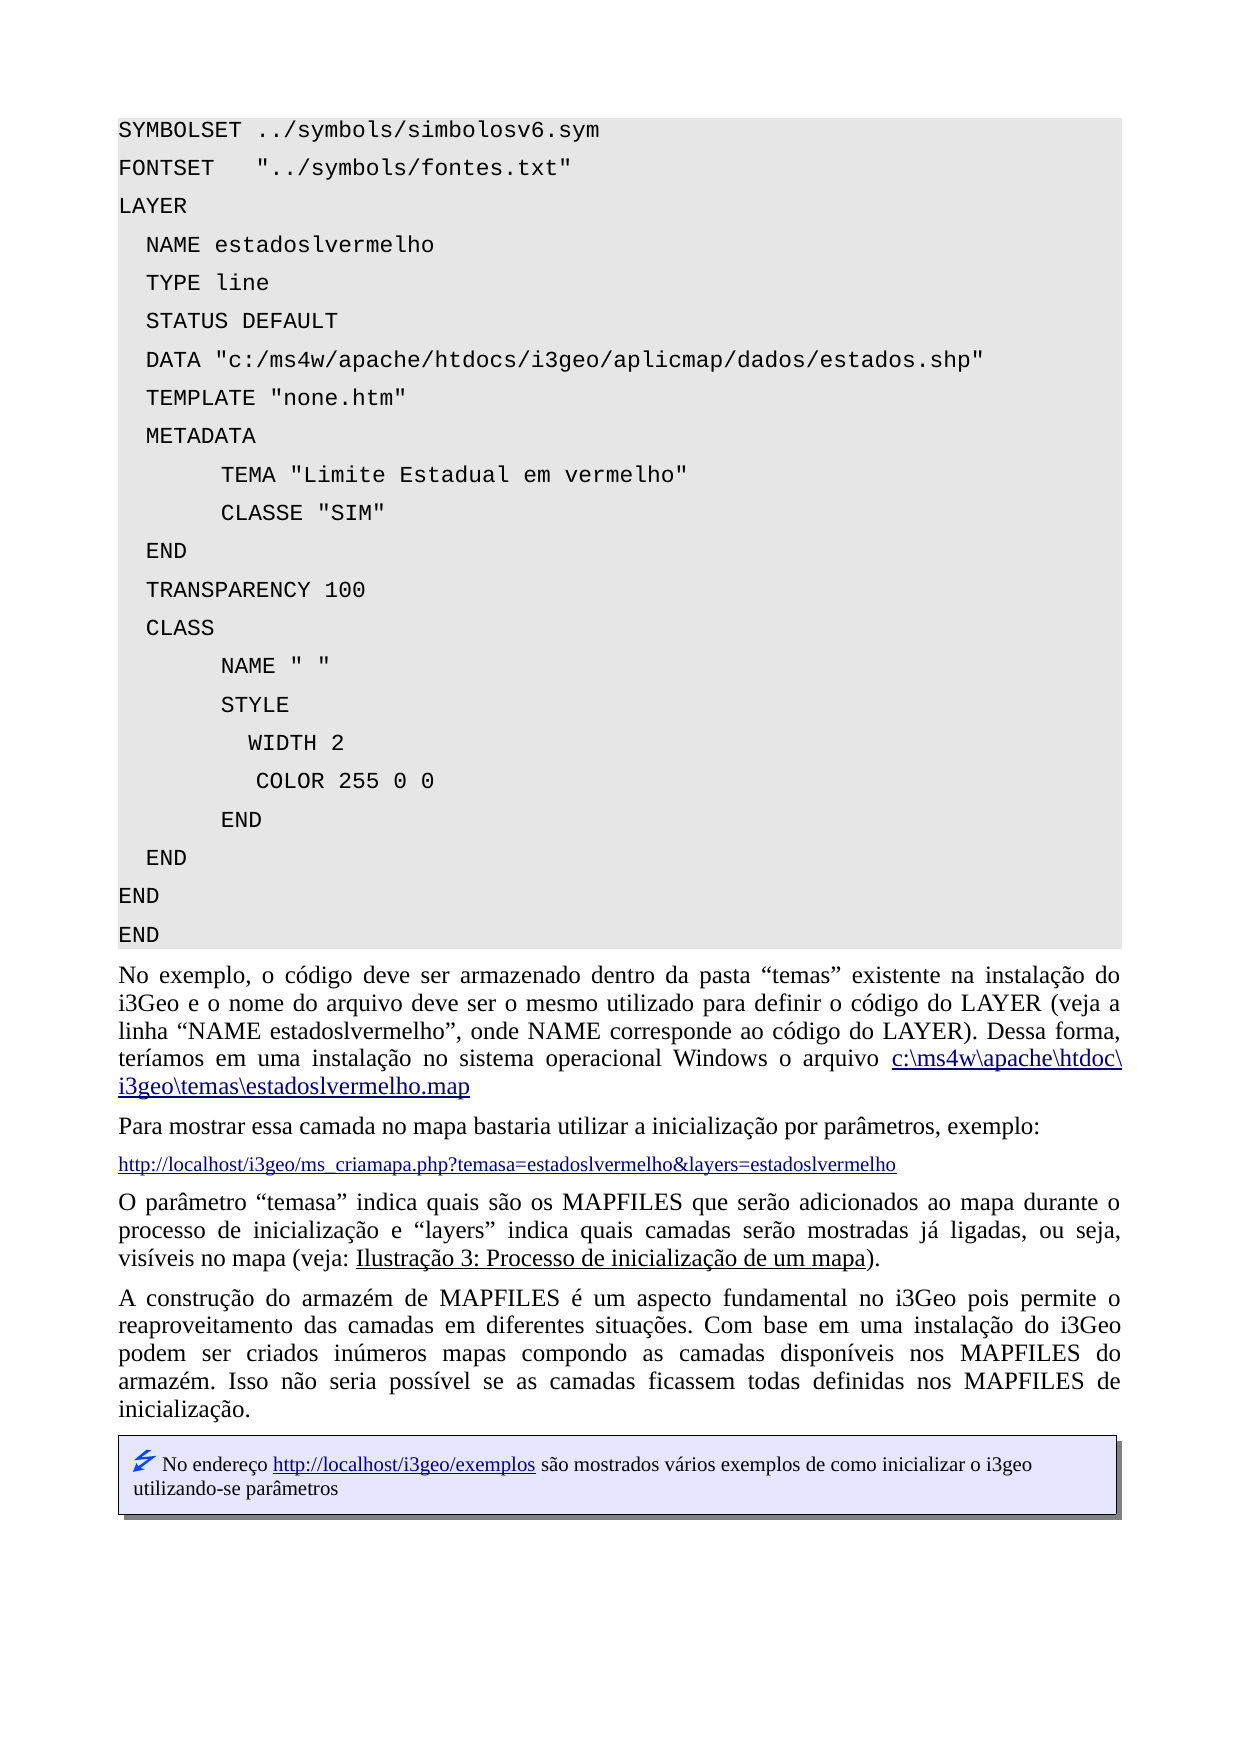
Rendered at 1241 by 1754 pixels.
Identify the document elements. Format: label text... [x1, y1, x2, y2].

text DATA "c:/ms4w/apache/htdocs/i3geo/aplicmap/dados/estados.shp" [118, 348, 1122, 374]
text TEMA "Limite Estadual em vermelho" [118, 463, 1122, 489]
text CLASS [118, 616, 1122, 642]
text END [118, 808, 1122, 834]
text END [118, 846, 1122, 872]
text END [118, 923, 1122, 949]
text TEMPLATE "none.htm" [118, 386, 1122, 412]
text END [118, 885, 1122, 911]
text Para mostrar essa camada no mapa bastaria utilizar a inicialização por parâmetros, exemplo: [118, 1112, 1122, 1140]
text WIDTH 2 [118, 731, 1122, 757]
text END [118, 540, 1122, 566]
text TRANSPARENCY 100 [118, 578, 1122, 604]
text O parâmetro “temasa” indica quais são os MAPFILES que serão adicionados ao mapa durante o processo de inicialização e “layers” indica quais camadas serão mostradas já ligadas, ou seja, visíveis no mapa (veja: Ilustração 3: Processo de inicialização de um mapa). [118, 1188, 1122, 1271]
text LAYER [118, 195, 1122, 221]
text A construção do armazém de MAPFILES é um aspecto fundamental no i3Geo pois permite o reaproveitamento das camadas em diferentes situações. Com base em uma instalação do i3Geo podem ser criados inúmeros mapas compondo as camadas disponíveis nos MAPFILES do armazém. Isso não seria possível se as camadas ficassem todas definidas nos MAPFILES de inicialização. [118, 1284, 1122, 1422]
text METADATA [118, 425, 1122, 451]
text NAME estadoslvermelho [118, 233, 1122, 259]
text NAME " " [118, 655, 1122, 681]
text TYPE line [118, 271, 1122, 297]
text FONTSET "../symbols/fontes.txt" [118, 156, 1122, 182]
text No exemplo, o código deve ser armazenado dentro da pasta “temas” existente na instalação do i3Geo e o nome do arquivo deve ser o mesmo utilizado para definir o código do LAYER (veja a linha “NAME estadoslvermelho”, onde NAME corresponde ao código do LAYER). Dessa forma, teríamos em uma instalação no sistema operacional Windows o arquivo c:\ms4w\apache\htdoc\i3geo\temas\estadoslvermelho.map [118, 961, 1122, 1100]
text http://localhost/i3geo/ms_criamapa.php?temasa=estadoslvermelho&layers=estadoslvermelho [118, 1153, 1122, 1176]
text CLASSE "SIM" [118, 501, 1122, 527]
text COLOR 255 0 0 [118, 770, 1122, 796]
text SYMBOLSET ../symbols/simbolosv6.sym [118, 118, 1122, 144]
text No endereço http://localhost/i3geo/exemplos são mostrados vários exemplos de como inicializar o i3geo utilizando-se parâmetros [119, 1436, 1116, 1514]
text STYLE [118, 693, 1122, 719]
text STATUS DEFAULT [118, 310, 1122, 336]
